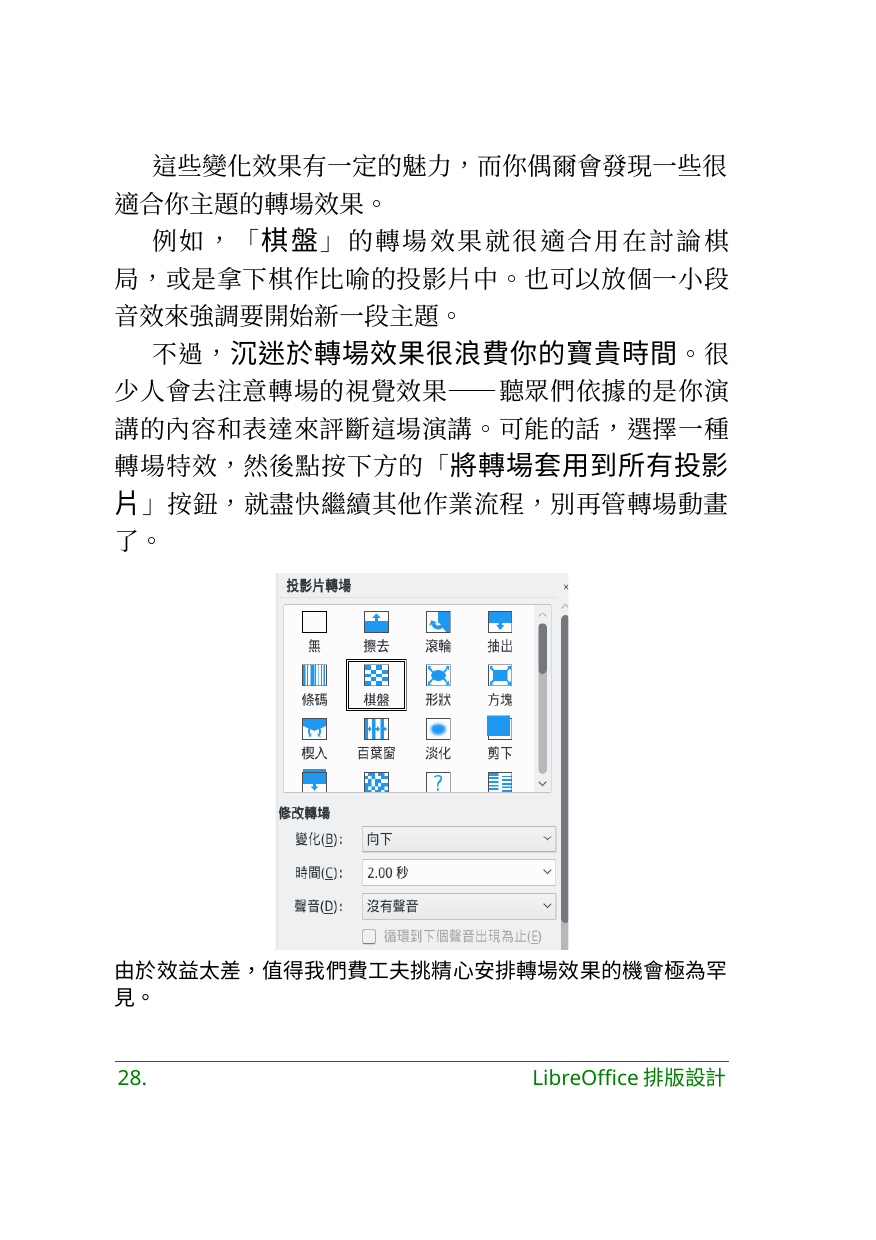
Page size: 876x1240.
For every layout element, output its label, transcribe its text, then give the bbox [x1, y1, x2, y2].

table_header [569, 574, 729, 949]
text 例如，「棋盤」的轉場效果就很適合用在討論棋局，或是拿下棋作比喻的投影片中。也可以放個一小段音效來強調要開始新一段主題。 [114, 221, 729, 333]
text 這些變化效果有一定的魅力，而你偶爾會發現一些很適合你主題的轉場效果。 [114, 146, 729, 221]
table_cell 由於效益太差，值得我們費工夫挑精心安排轉場效果的機會極為罕見。 [115, 949, 729, 1011]
table_header [115, 574, 275, 949]
text 不過，沉迷於轉場效果很浪費你的寶貴時間。很少人會去注意轉場的視覺效果——聽眾們依據的是你演講的內容和表達來評斷這場演講。可能的話，選擇一種轉場特效，然後點按下方的「將轉場套用到所有投影片」按鈕，就盡快繼續其他作業流程，別再管轉場動畫了。 [114, 333, 729, 558]
picture [275, 573, 569, 950]
